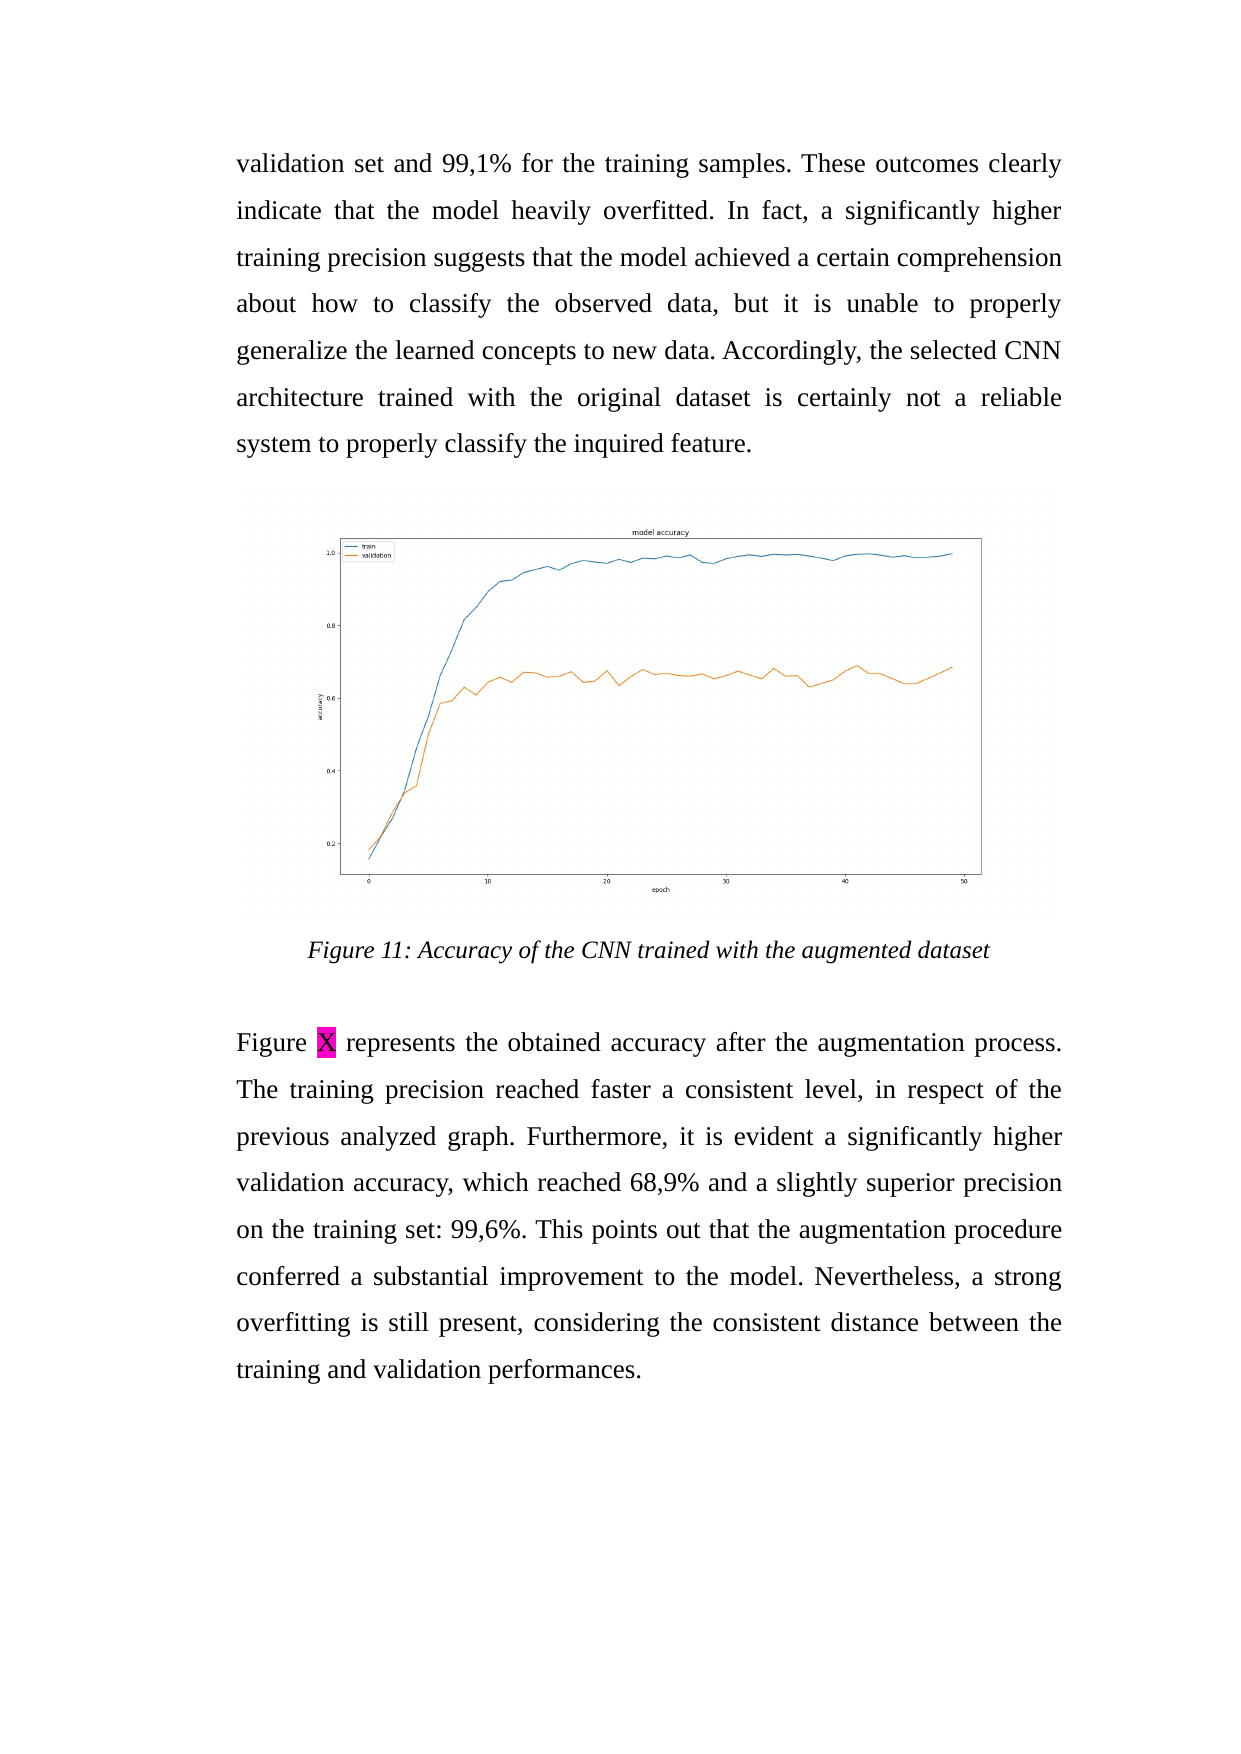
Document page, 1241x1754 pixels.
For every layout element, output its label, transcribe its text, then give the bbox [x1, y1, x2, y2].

picture [236, 486, 1063, 922]
text Figure 11: Accuracy of the CNN trained with the augmented dataset [236, 922, 1063, 964]
text validation set and 99,1% for the training samples. These outcomes clearly indicate that the model heavily overfitted. In fact, a significantly higher training precision suggests that the model achieved a certain comprehension about how to classify the observed data, but it is unable to properly generalize the learned concepts to new data. Accordingly, the selected CNN architecture trained with the original dataset is certainly not a reliable system to properly classify the inquired feature. [236, 148, 1063, 459]
text Figure X represents the obtained accuracy after the augmentation process. The training precision reached faster a consistent level, in respect of the previous analyzed graph. Furthermore, it is evident a significantly higher validation accuracy, which reached 68,9% and a slightly superior precision on the training set: 99,6%. This points out that the augmentation procedure conferred a substantial improvement to the model. Nevertheless, a strong overfitting is still present, considering the consistent distance between the training and validation performances. [236, 1027, 1063, 1384]
